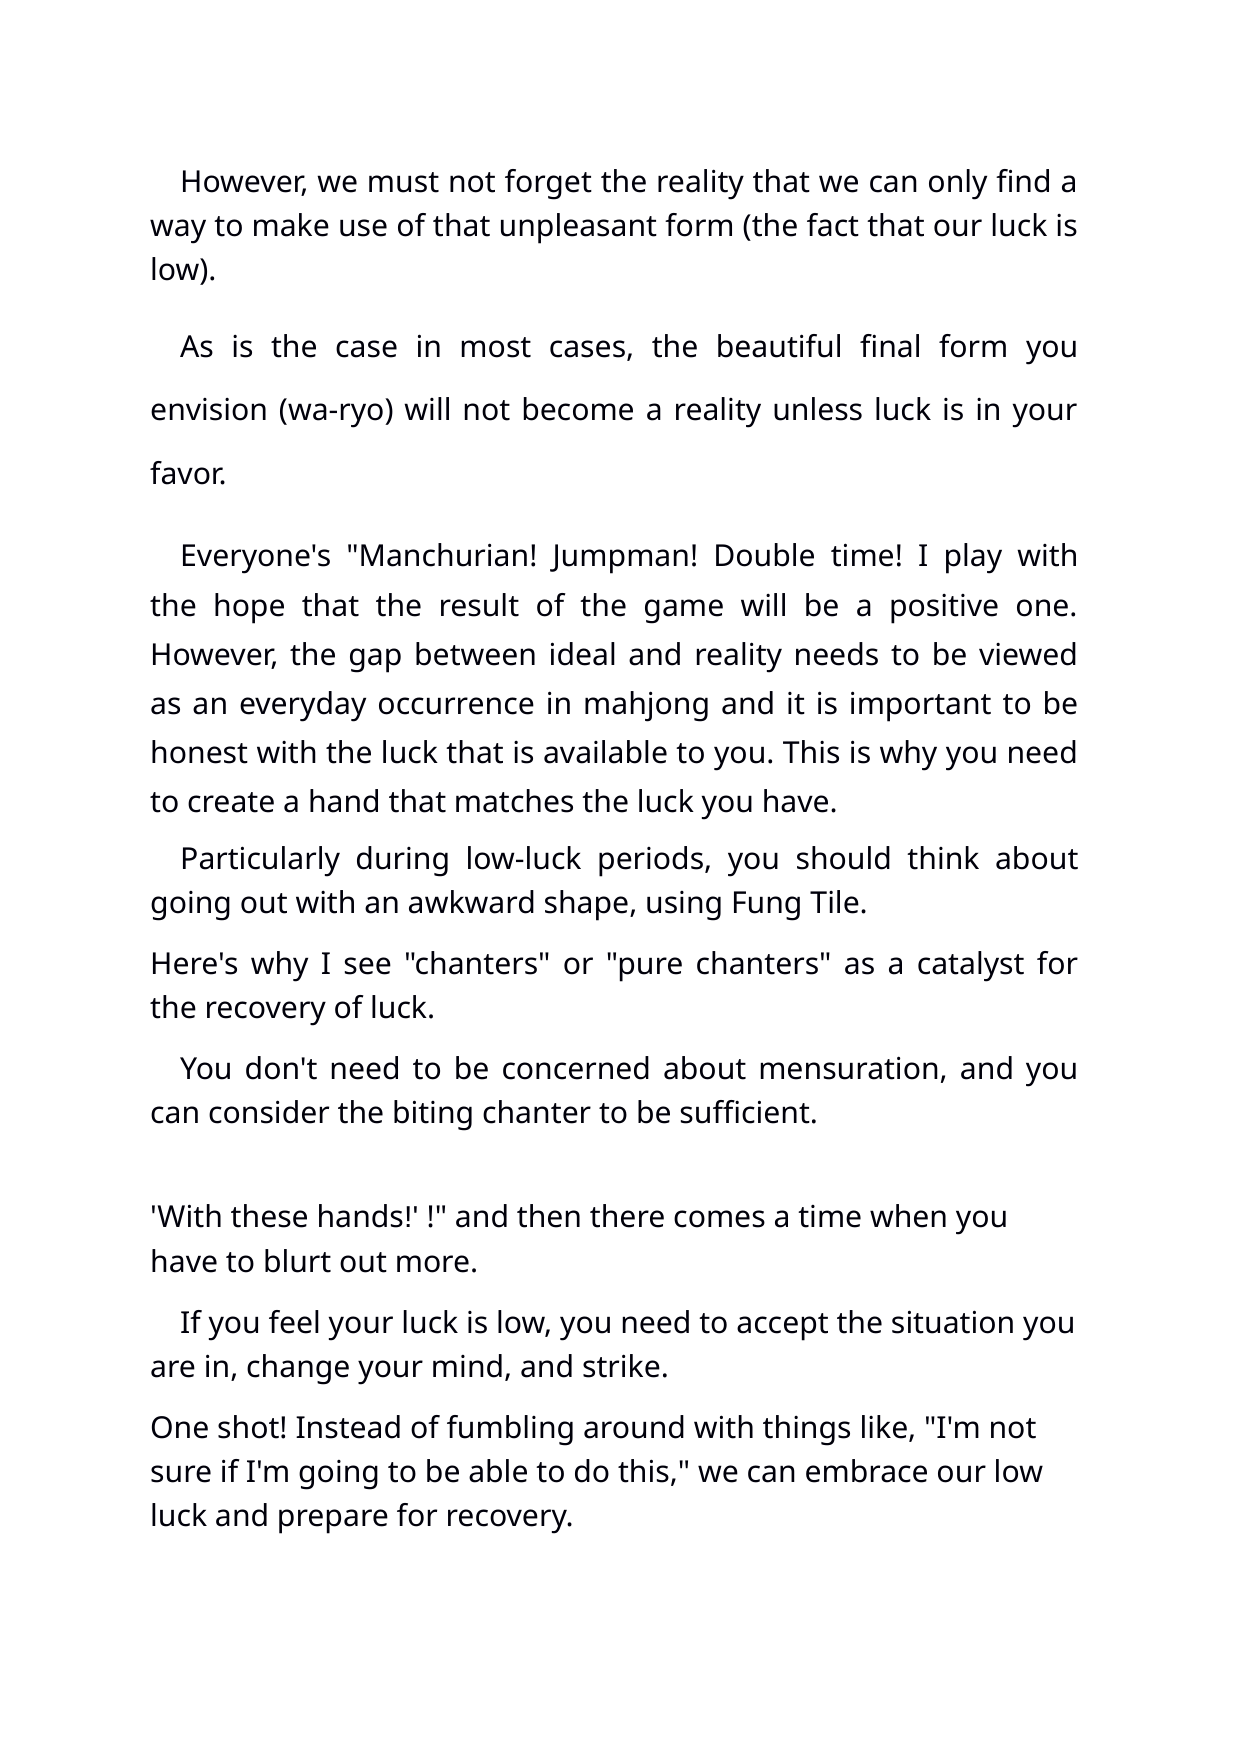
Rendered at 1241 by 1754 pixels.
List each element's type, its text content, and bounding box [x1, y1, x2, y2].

text 'With these hands!' !" and then there comes a time when you have to blurt out more. [150, 1191, 1073, 1281]
text You don't need to be concerned about mensuration, and you can consider the biting chanter to be sufficient. [150, 1044, 1079, 1132]
text Here's why I see "chanters" or "pure chanters" as a catalyst for the recovery of luck. [150, 939, 1079, 1027]
text Everyone's "Manchurian! Jumpman! Double time! I play with the hope that the result of the game will be a positive one. However, the gap between ideal and reality needs to be viewed as an everyday occurrence in mahjong and it is important to be honest with the luck that is available to you. This is why you need to create a hand that matches the luck you have. [150, 527, 1079, 822]
text However, we must not forget the reality that we can only find a way to make use of that unpleasant form (the fact that our luck is low). [150, 157, 1079, 289]
text As is the case in most cases, the beautiful final form you envision (wa-ryo) will not become a reality unless luck is in your favor. [150, 306, 1079, 497]
text Particularly during low-luck periods, you should think about going out with an awkward shape, using Fung Tile. [150, 834, 1079, 922]
text One shot! Instead of fumbling around with things like, "I'm not sure if I'm going to be able to do this," we can embrace our low luck and prepare for recovery. [150, 1403, 1050, 1535]
text If you feel your luck is low, you need to accept the situation you are in, change your mind, and strike. [150, 1298, 1079, 1386]
